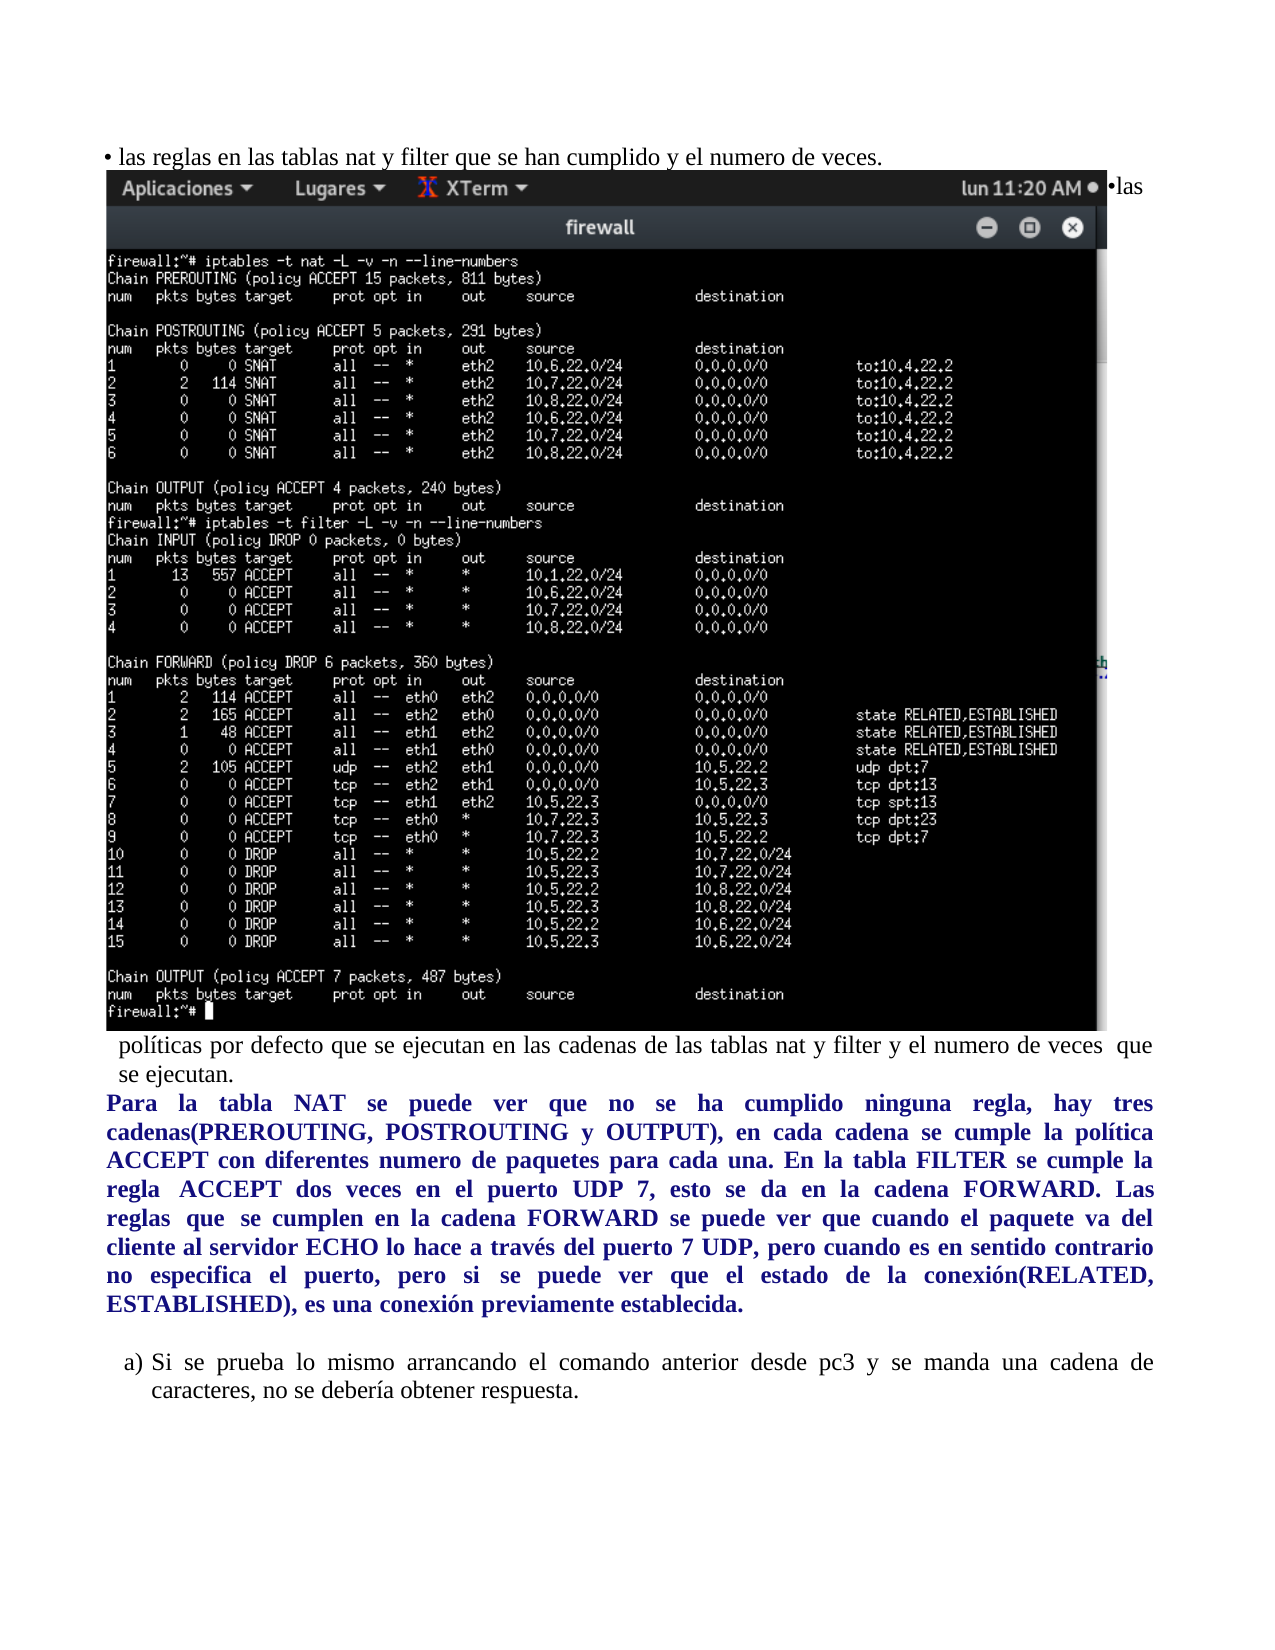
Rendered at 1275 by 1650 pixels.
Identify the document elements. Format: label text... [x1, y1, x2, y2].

list Si se prueba lo mismo arrancando el comando anterior desde pc3 y se manda una cadena de caracteres, no se debería obtener respuesta. [123, 1347, 1154, 1404]
list las políticas por defecto que se ejecutan en las cadenas de las tablas nat y filter y el numero de veces que se ejecutan. [106, 171, 1152, 1088]
list las reglas en las tablas nat y filter que se han cumplido y el numero de veces. [106, 142, 1167, 171]
text Para la tabla NAT se puede ver que no se ha cumplido ninguna regla, hay tres cadenas(PREROUTING, POSTROUTING y OUTPUT), en cada cadena se cumple la política ACCEPT con diferentes numero de paquetes para cada una. En la tabla FILTER se cumple la regla ACCEPT dos veces en el puerto UDP 7, esto se da en la cadena FORWARD. Las reglas que se cumplen en la cadena FORWARD se puede ver que cuando el paquete va del cliente al servidor ECHO lo hace a través del puerto 7 UDP, pero cuando es en sentido contrario no especifica el puerto, pero si se puede ver que el estado de la conexión(RELATED, ESTABLISHED), es una conexión previamente establecida. [106, 1088, 1154, 1318]
